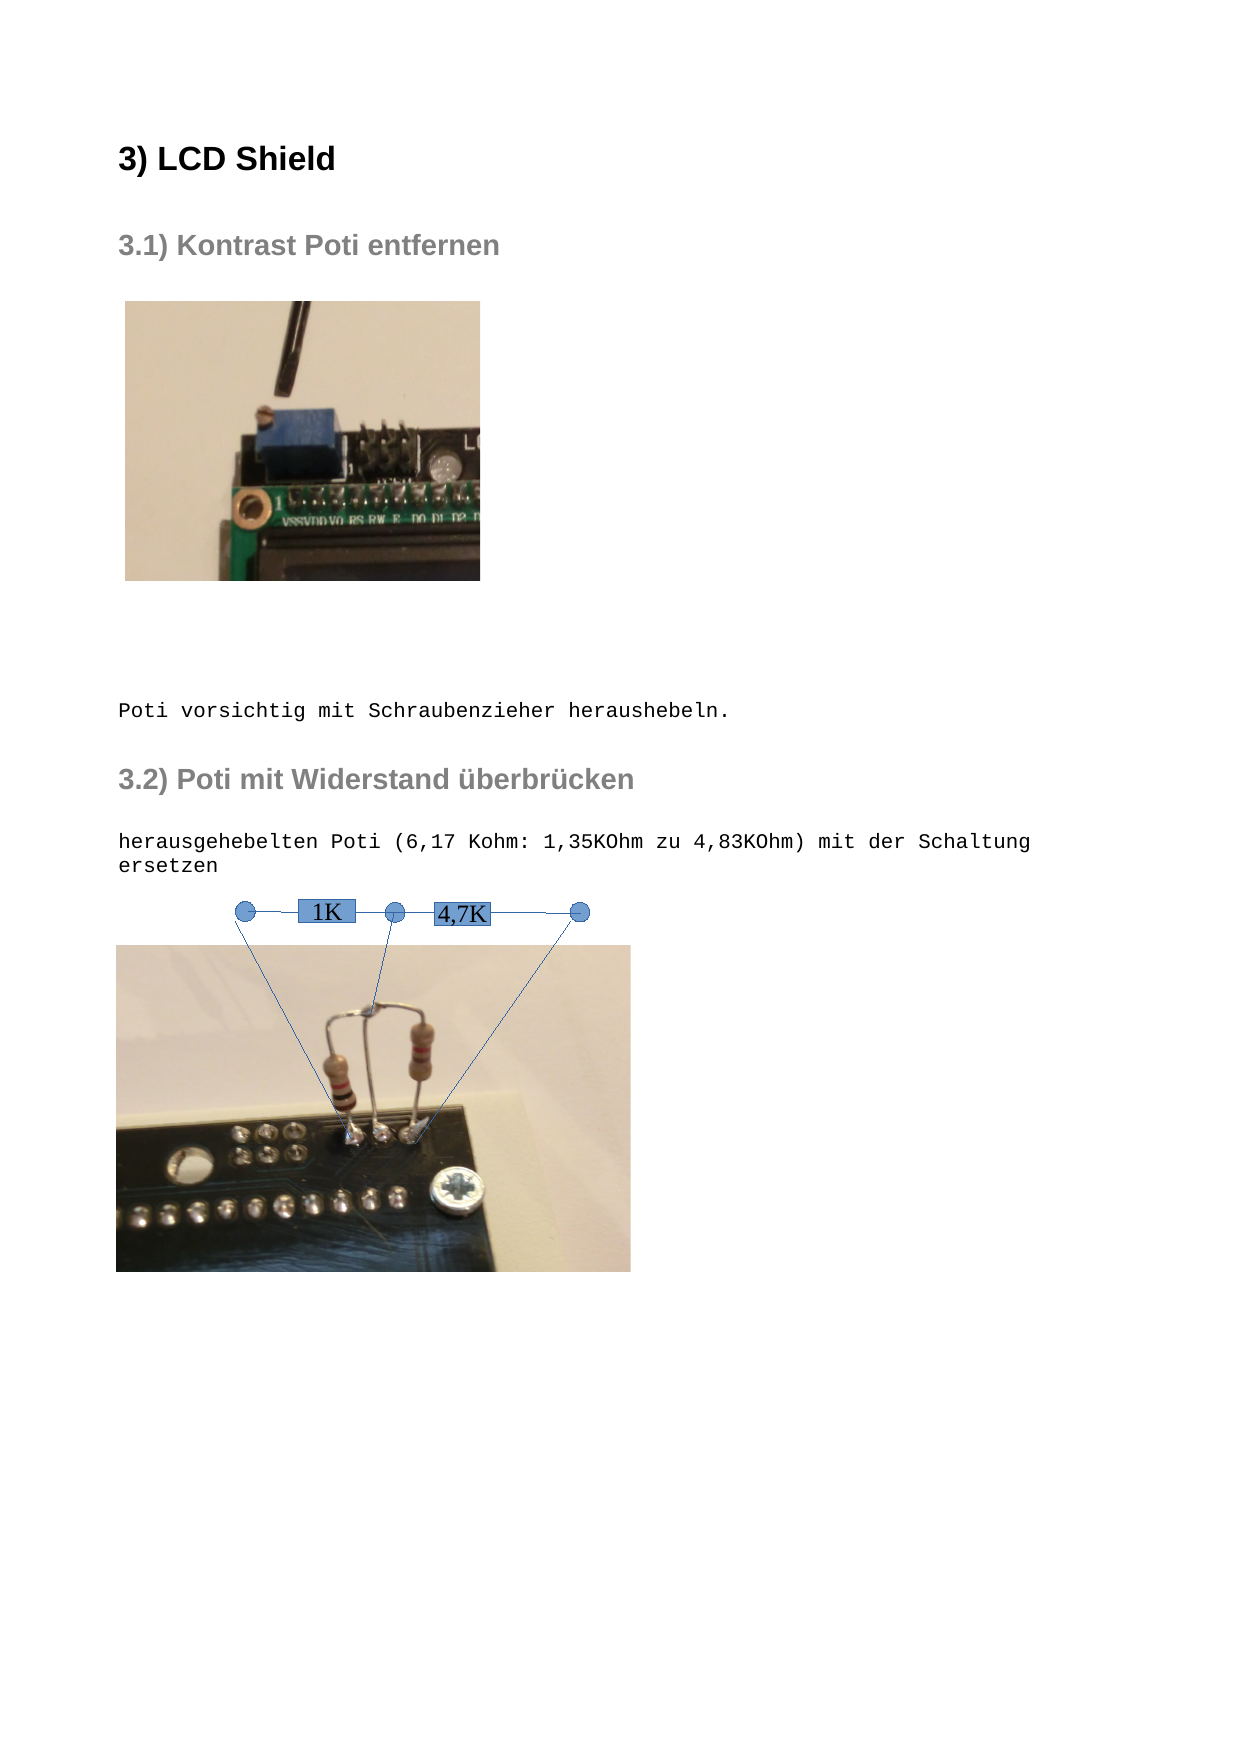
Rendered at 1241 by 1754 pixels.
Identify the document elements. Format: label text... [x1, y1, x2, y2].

text Poti vorsichtig mit Schraubenzieher heraushebeln. [118, 700, 1122, 724]
picture [116, 945, 631, 1272]
subtitle 3.1) Kontrast Poti entfernen [118, 228, 1122, 262]
subtitle 3) LCD Shield [118, 139, 1122, 178]
text herausgehebelten Poti (6,17 Kohm: 1,35KOhm zu 4,83KOhm) mit der Schaltung ersetzen [118, 832, 1122, 879]
subtitle 3.2) Poti mit Widerstand überbrücken [118, 762, 1122, 795]
picture [125, 301, 481, 581]
